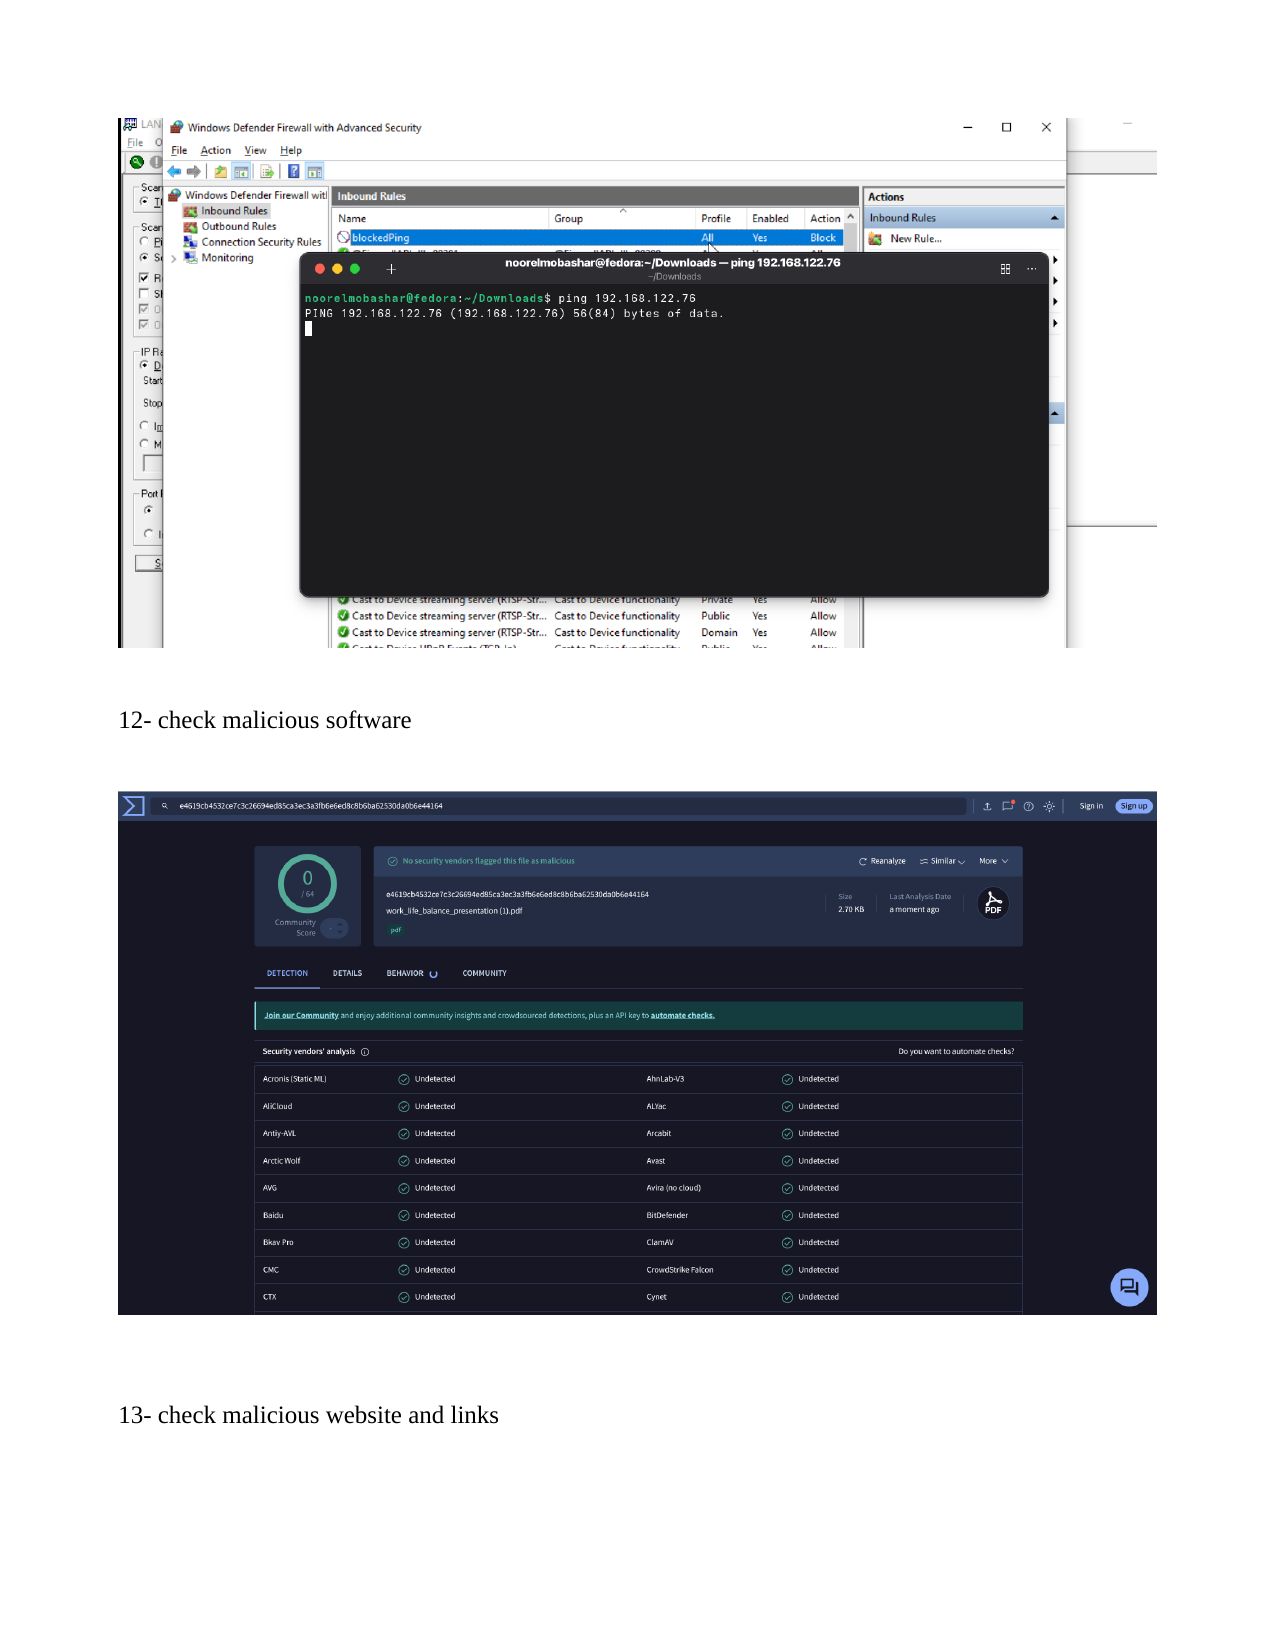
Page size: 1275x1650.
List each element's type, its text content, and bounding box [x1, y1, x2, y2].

picture [118, 118, 1157, 648]
picture [118, 791, 1157, 1315]
text 13- check malicious website and links [118, 1400, 1157, 1429]
text 12- check malicious software [118, 705, 1157, 733]
